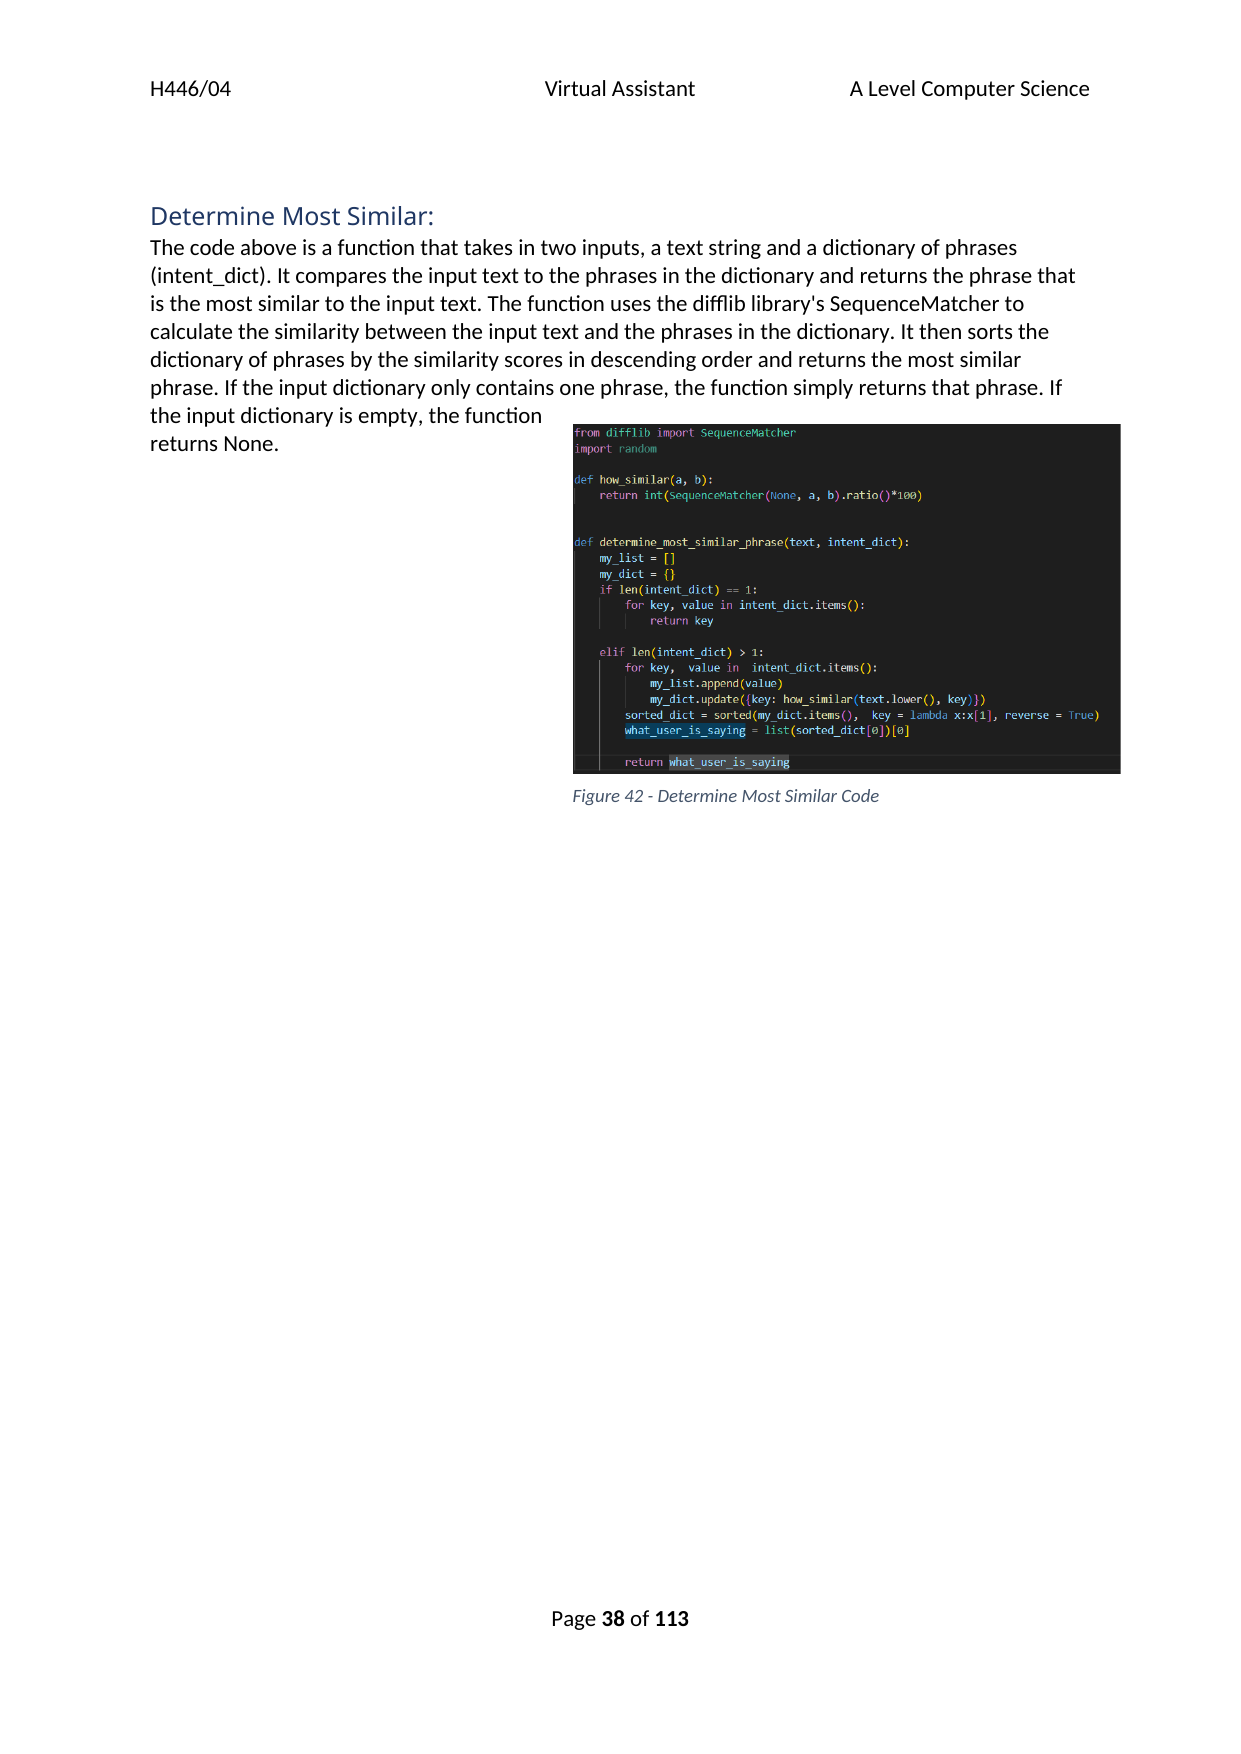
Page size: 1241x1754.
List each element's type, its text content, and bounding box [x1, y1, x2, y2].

subtitle Determine Most Similar: [150, 199, 1090, 233]
text Figure 42 - Determine Most Similar Code [572, 784, 1122, 807]
text The code above is a function that takes in two inputs, a text string and a dictionary of phrases (intent_dict). It compares the input text to the phrases in the dictionary and returns the phrase that is the most similar to the input text. The function uses the difflib library's SequenceMatcher to calculate the similarity between the input text and the phrases in the dictionary. It then sorts the dictionary of phrases by the similarity scores in descending order and returns the most similar phrase. If the input dictionary only contains one phrase, the function simply returns that phrase. If the input dictionary is empty, the function returns None. [150, 233, 1090, 457]
